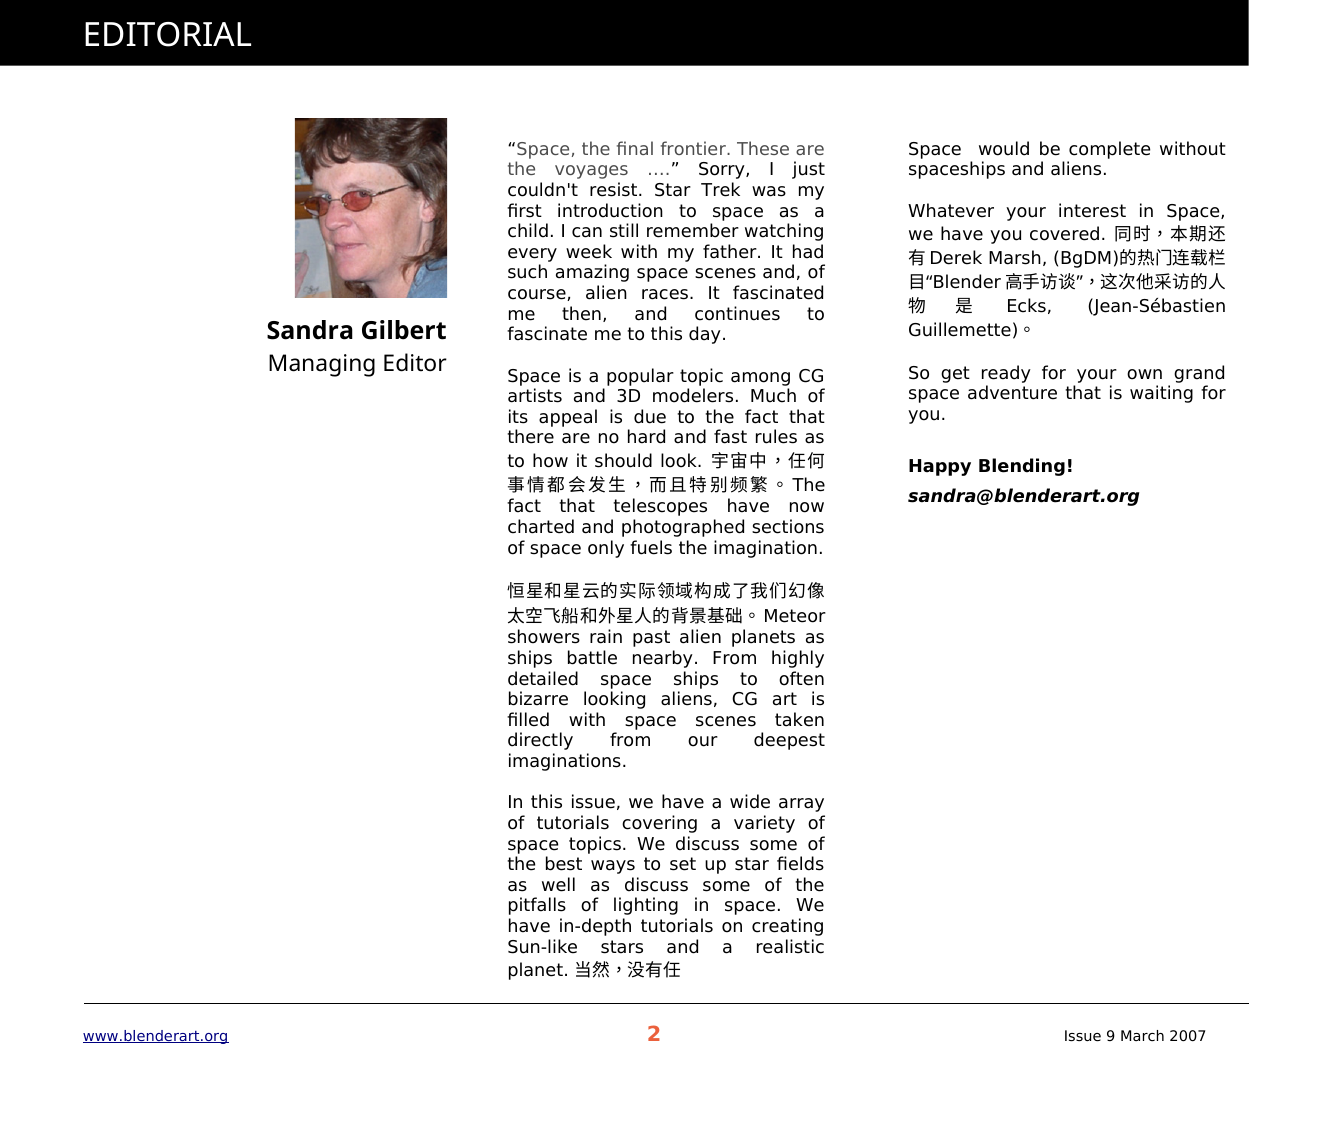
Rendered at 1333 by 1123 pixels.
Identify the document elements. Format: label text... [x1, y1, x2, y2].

text Whatever your interest in Space, we have you covered. 同时，本期还有Derek Marsh, (BgDM)的热门连载栏目“Blender高手访谈”，这次他采访的人物是Ecks, (Jean-Sébastien Guillemette)。 [908, 201, 1226, 342]
text Space is a popular topic among CG artists and 3D modelers. Much of its appeal is due to the fact that there are no hard and fast rules as to how it should look. 宇宙中，任何事情都会发生，而且特别频繁。The fact that telescopes have now charted and photographed sections of space only fuels the imagination. [507, 366, 825, 558]
text 恒星和星云的实际领域构成了我们幻像太空飞船和外星人的背景基础。Meteor showers rain past alien planets as ships battle nearby. From highly detailed space ships to often bizarre looking aliens, CG art is filled with space scenes taken directly from our deepest imaginations. [507, 579, 825, 772]
text Happy Blending! [908, 456, 1226, 476]
text sandra@blenderart.org [908, 486, 1226, 507]
picture [294, 118, 448, 298]
text In this issue, we have a wide array of tutorials covering a variety of space topics. We discuss some of the best ways to set up star fields as well as discuss some of the pitfalls of lighting in space. We have in-depth tutorials on creating Sun-like stars and a realistic planet. 当然，没有任 [507, 792, 825, 981]
text So get ready for your own grand space adventure that is waiting for you. [908, 363, 1226, 424]
text “Space, the final frontier. These are the voyages ….” Sorry, I just couldn't resist. Star Trek was my first introduction to space as a child. I can still remember watching every week with my father. It had such amazing space scenes and, of course, alien races. It fascinated me then, and continues to fascinate me to this day. [507, 139, 825, 345]
text Space would be complete without spaceships and aliens. [908, 139, 1226, 180]
